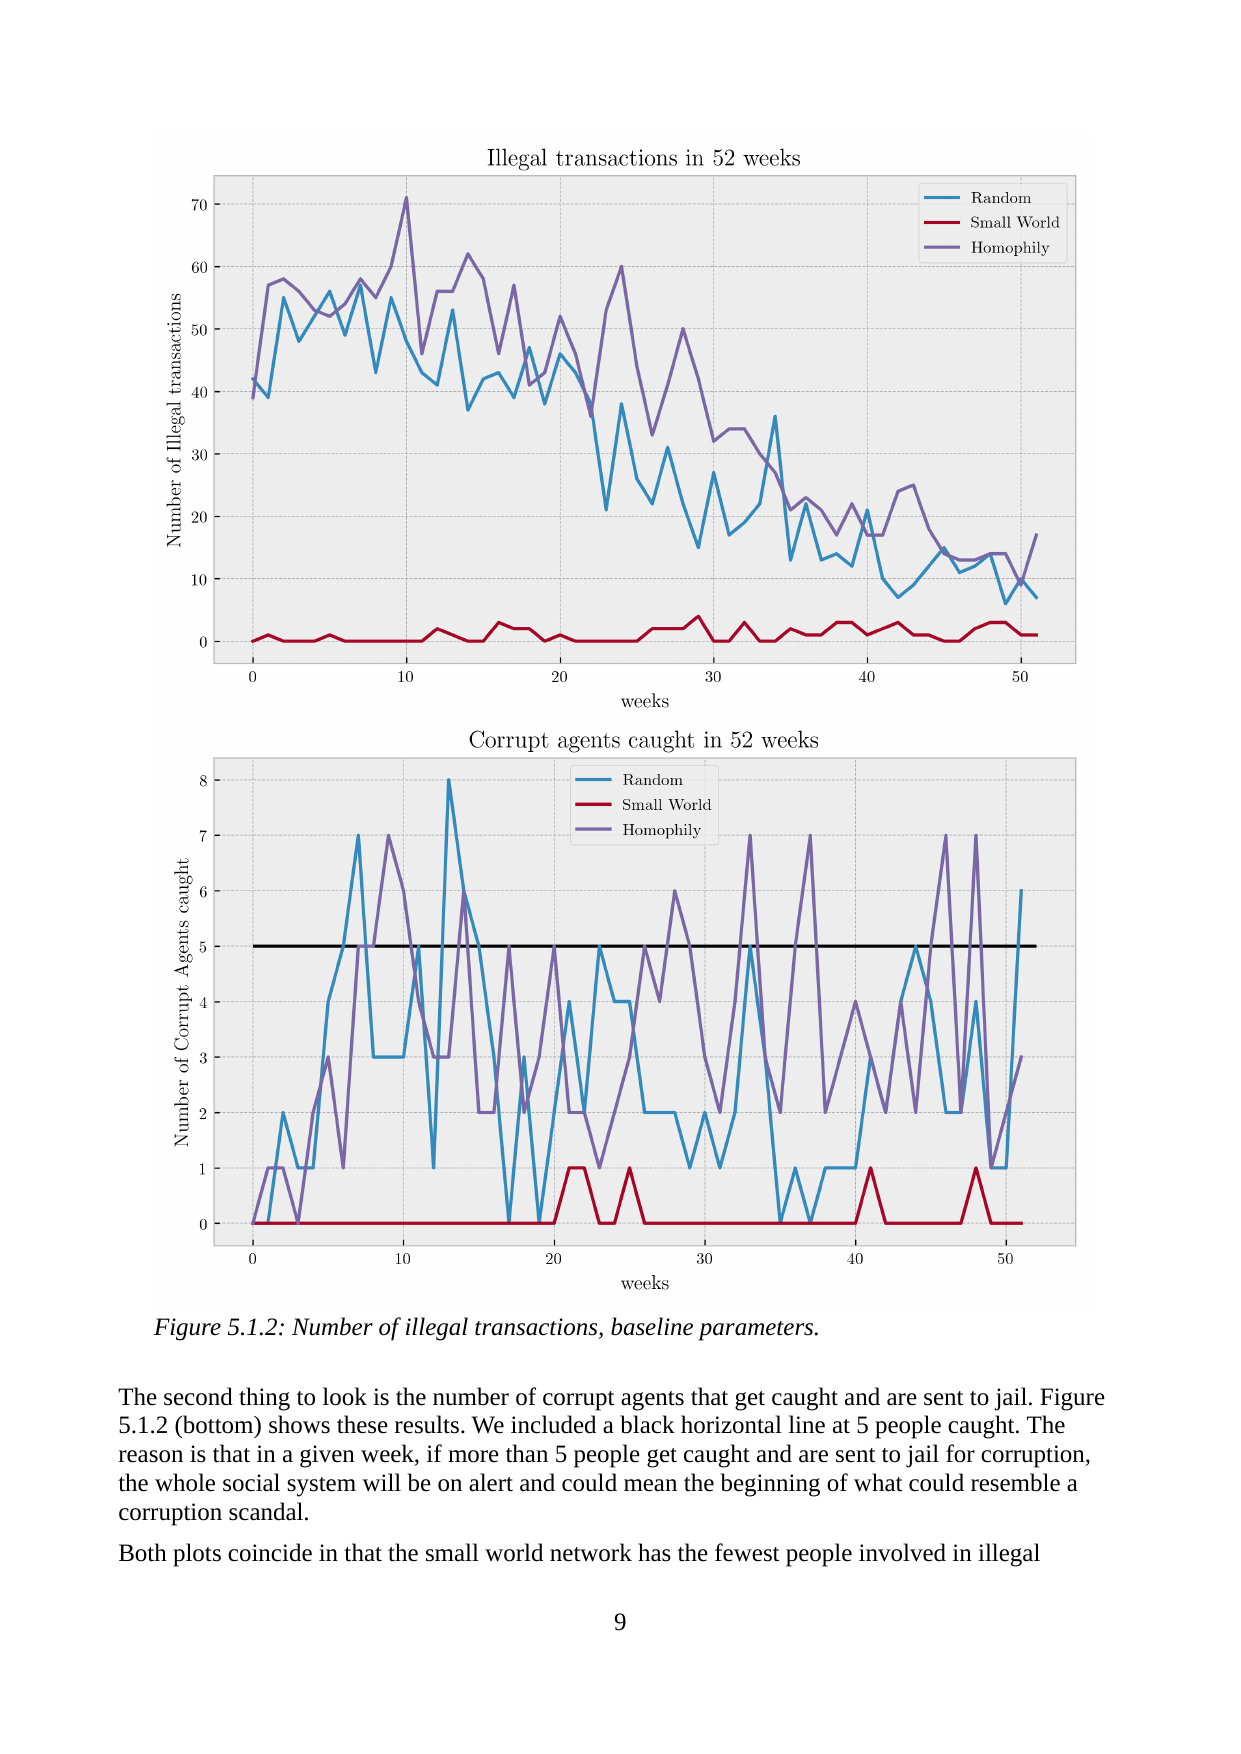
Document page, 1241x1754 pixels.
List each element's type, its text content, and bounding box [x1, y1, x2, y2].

text The second thing to look is the number of corrupt agents that get caught and are sent to jail. Figure 5.1.2 (bottom) shows these results. We included a black horizontal line at 5 people caught. The reason is that in a given week, if more than 5 people get caught and are sent to jail for corruption, the whole social system will be on alert and could mean the beginning of what could resemble a corruption scandal. [118, 1382, 1122, 1526]
text Figure 5.1.2: Number of illegal transactions, baseline parameters. [148, 1312, 1093, 1341]
text Both plots coincide in that the small world network has the fewest people involved in illegal [118, 1538, 1122, 1567]
